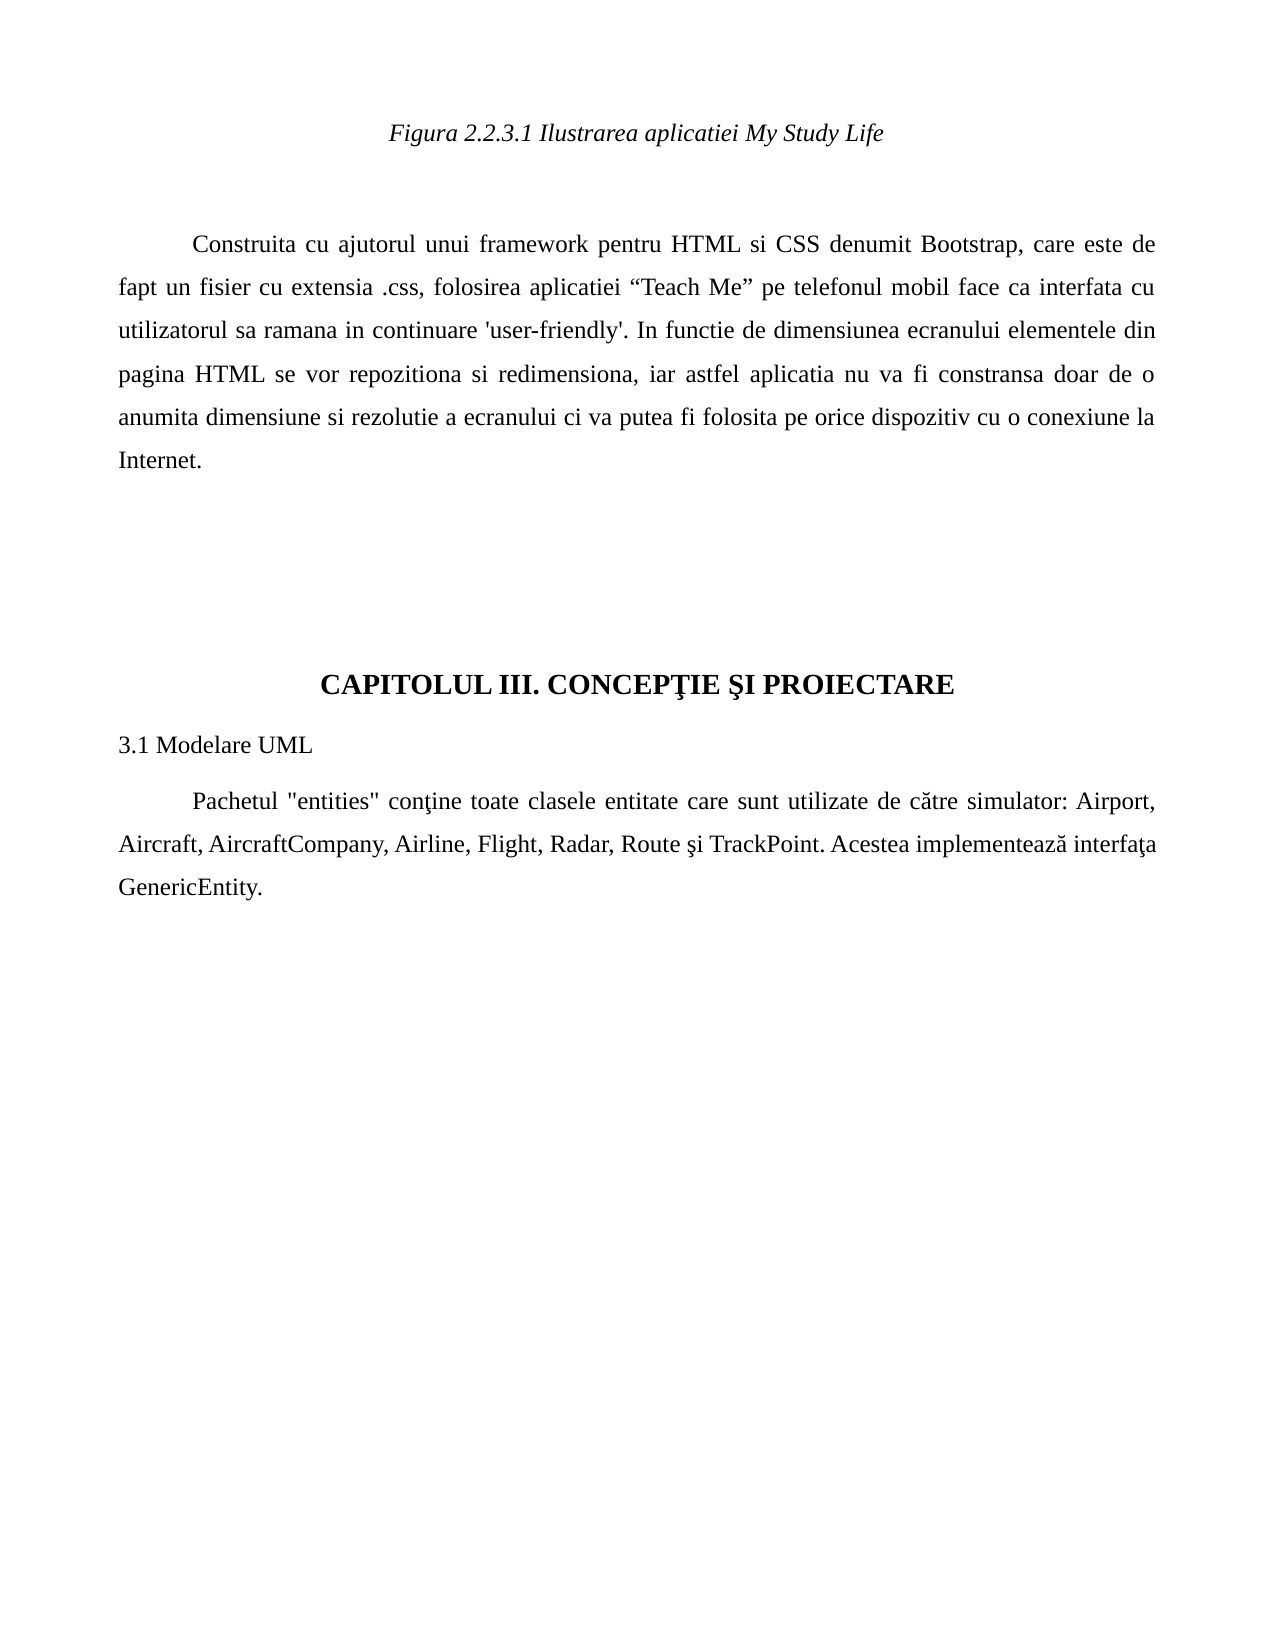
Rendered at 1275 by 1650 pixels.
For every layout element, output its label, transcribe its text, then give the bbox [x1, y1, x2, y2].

text Construita cu ajutorul unui framework pentru HTML si CSS denumit Bootstrap, care este de fapt un fisier cu extensia .css, folosirea aplicatiei “Teach Me” pe telefonul mobil face ca interfata cu utilizatorul sa ramana in continuare 'user-friendly'. In functie de dimensiunea ecranului elementele din pagina HTML se vor repozitiona si redimensiona, iar astfel aplicatia nu va fi constransa doar de o anumita dimensiune si rezolutie a ecranului ci va putea fi folosita pe orice dispozitiv cu o conexiune la Internet. [118, 229, 1157, 474]
text Figura 2.2.3.1 Ilustrarea aplicatiei My Study Life [118, 118, 1157, 147]
text CAPITOLUL III. CONCEPŢIE ŞI PROIECTARE [118, 667, 1157, 701]
text Pachetul "entities" conţine toate clasele entitate care sunt utilizate de către simulator: Airport, Aircraft, AircraftCompany, Airline, Flight, Radar, Route şi TrackPoint. Acestea implementează interfaţa GenericEntity. [118, 786, 1157, 901]
text 3.1 Modelare UML [118, 730, 1157, 759]
